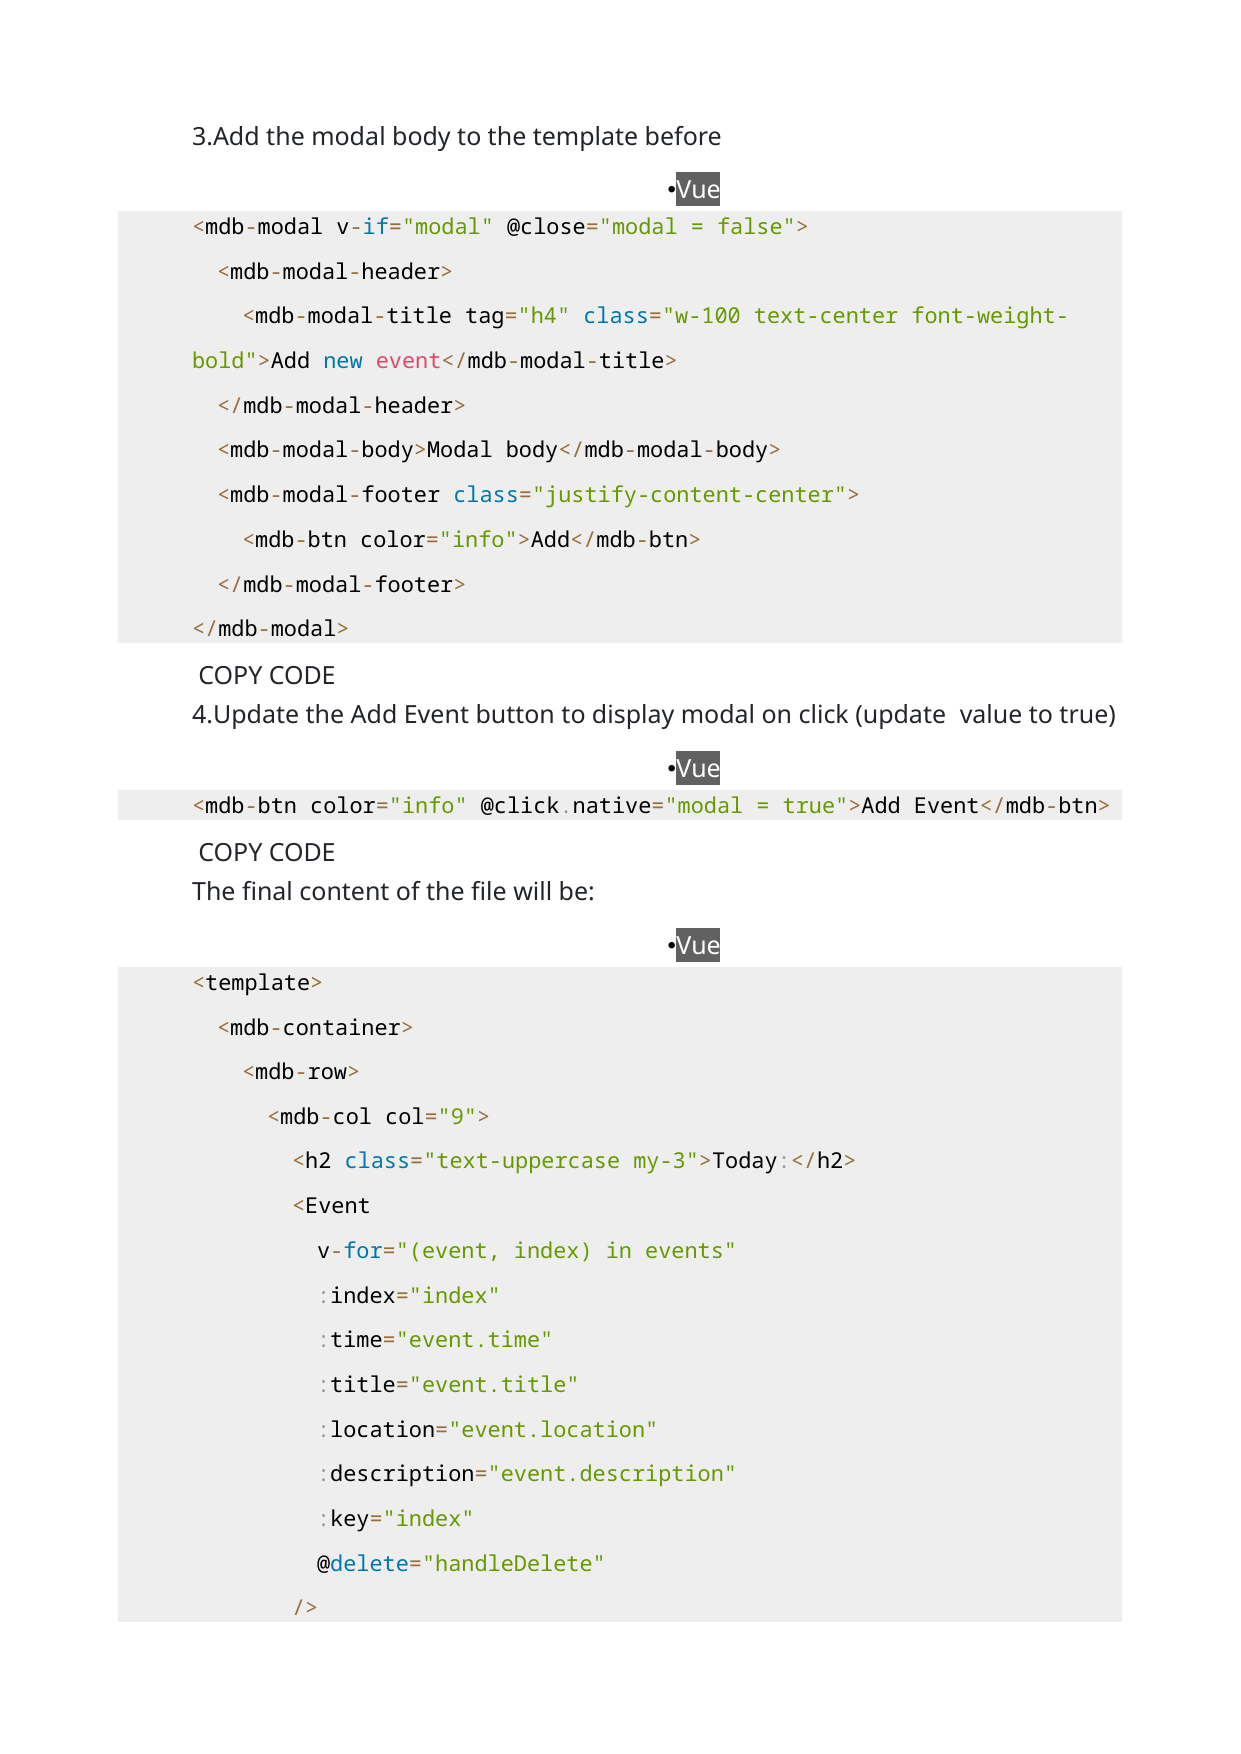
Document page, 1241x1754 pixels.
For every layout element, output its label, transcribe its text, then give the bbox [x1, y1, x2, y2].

list Vue [118, 751, 1122, 785]
list :location="event.location" [118, 1414, 1122, 1443]
list </mdb-modal-header> [118, 390, 1122, 419]
list :description="event.description" [118, 1458, 1122, 1488]
list <mdb-btn color="info" @click.native="modal = true">Add Event</mdb-btn> [118, 790, 1122, 820]
list </mdb-modal> [118, 613, 1122, 643]
list <mdb-container> [118, 1011, 1122, 1041]
list <template> [118, 967, 1122, 997]
list Vue [118, 928, 1122, 962]
list Vue [118, 172, 1122, 206]
list Update the Add Event button to display modal on click (update value to true) [118, 697, 1122, 731]
list /> [118, 1592, 1122, 1622]
list :key="index" [118, 1503, 1122, 1533]
list :index="index" [118, 1279, 1122, 1309]
list Add the modal body to the template before [118, 118, 1122, 152]
list The final content of the file will be: [118, 874, 1122, 908]
list COPY CODE [118, 835, 1122, 869]
list <mdb-modal-footer class="justify-content-center"> [118, 479, 1122, 509]
list </mdb-modal-footer> [118, 568, 1122, 598]
list @delete="handleDelete" [118, 1548, 1122, 1577]
list COPY CODE [118, 658, 1122, 692]
list <mdb-modal-header> [118, 256, 1122, 286]
list <h2 class="text-uppercase my-3">Today:</h2> [118, 1146, 1122, 1175]
list <mdb-modal-title tag="h4" class="w-100 text-center font-weight-bold">Add new event</mdb-modal-title> [118, 300, 1122, 375]
list :time="event.time" [118, 1324, 1122, 1354]
list <mdb-row> [118, 1056, 1122, 1086]
list <Event [118, 1190, 1122, 1220]
list <mdb-modal-body>Modal body</mdb-modal-body> [118, 434, 1122, 464]
list <mdb-modal v-if="modal" @close="modal = false"> [118, 211, 1122, 241]
list v-for="(event, index) in events" [118, 1235, 1122, 1265]
list <mdb-col col="9"> [118, 1101, 1122, 1131]
list :title="event.title" [118, 1369, 1122, 1399]
list <mdb-btn color="info">Add</mdb-btn> [118, 524, 1122, 554]
